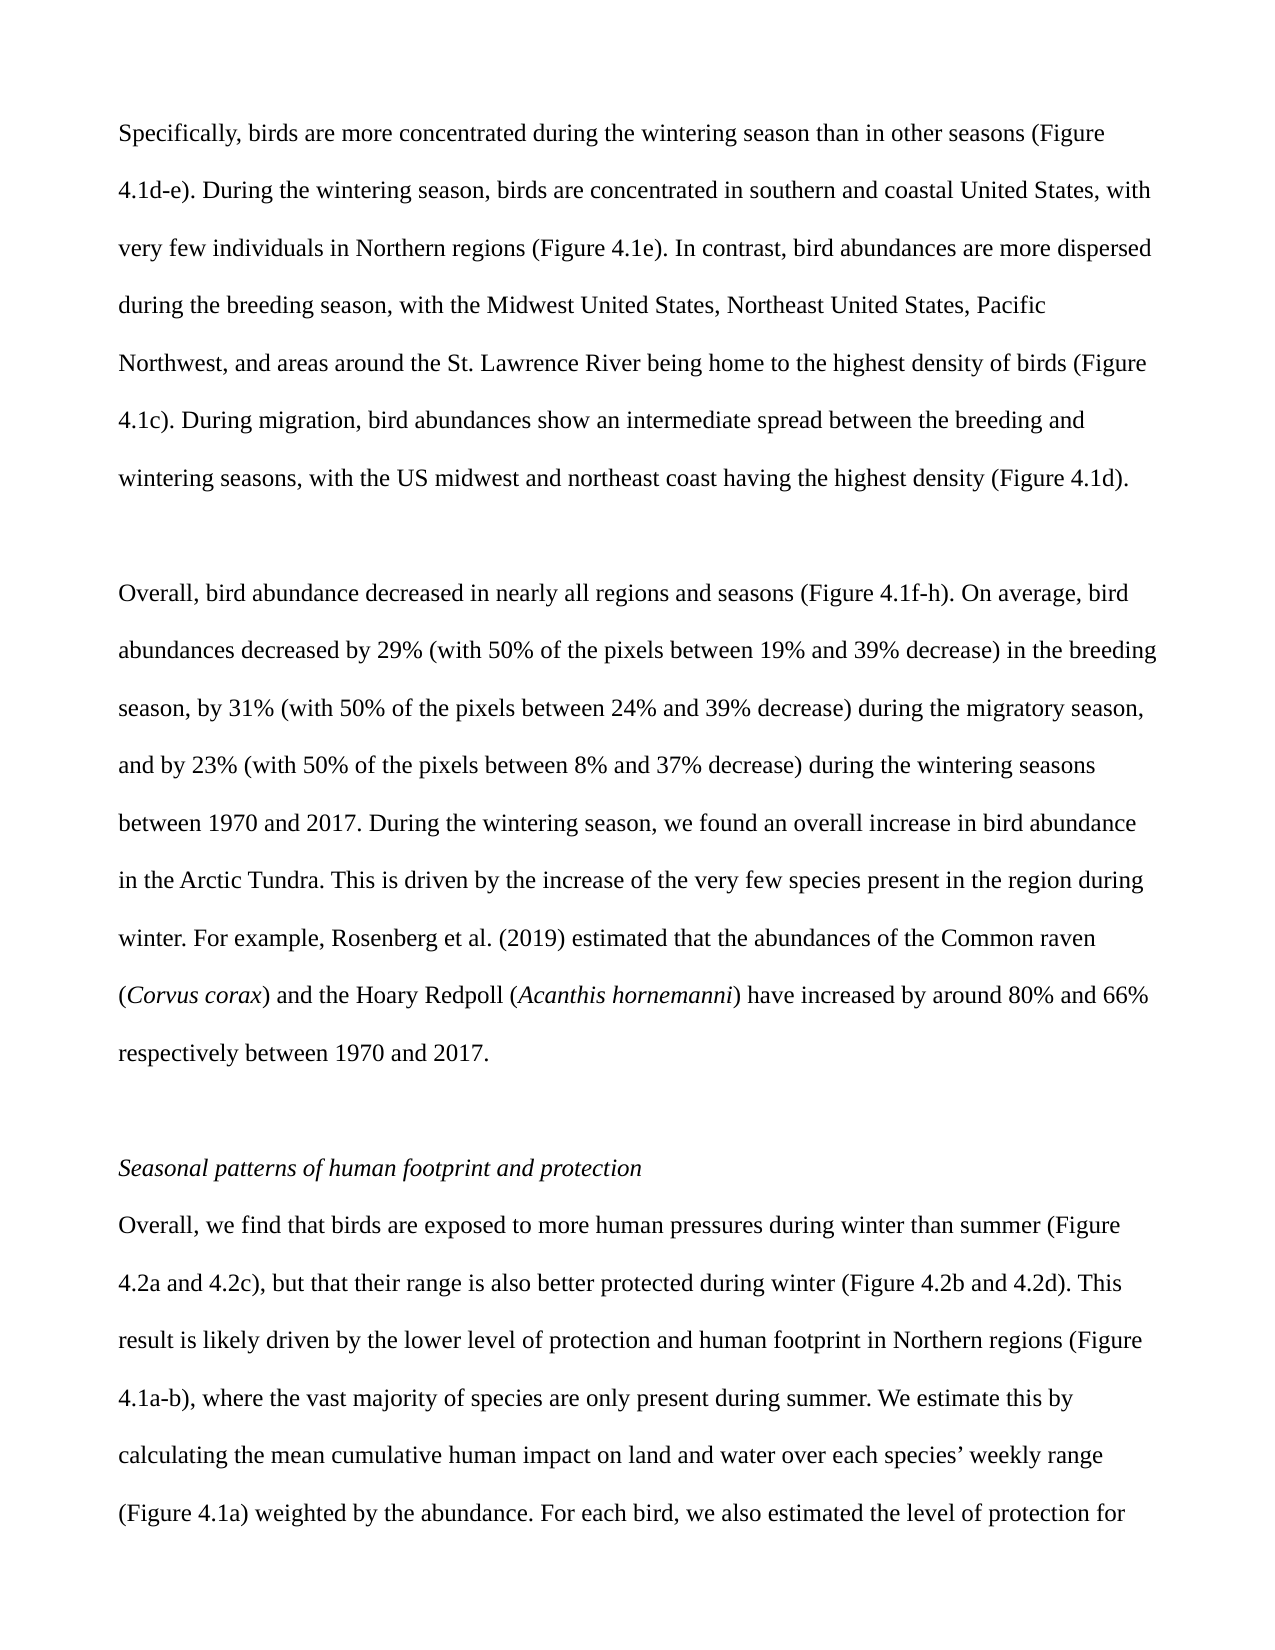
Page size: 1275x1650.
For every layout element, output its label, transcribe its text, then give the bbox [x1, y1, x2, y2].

text Overall, we find that birds are exposed to more human pressures during winter than summer (Figure 4.2a and 4.2c), but that their range is also better protected during winter (Figure 4.2b and 4.2d). This result is likely driven by the lower level of protection and human footprint in Northern regions (Figure 4.1a-b), where the vast majority of species are only present during summer. We estimate this by calculating the mean cumulative human impact on land and water over each species’ weekly range (Figure 4.1a) weighted by the abundance. For each bird, we also estimated the level of protection for [118, 1211, 1157, 1527]
text Seasonal patterns of human footprint and protection [118, 1153, 1157, 1182]
text Specifically, birds are more concentrated during the wintering season than in other seasons (Figure 4.1d-e). During the wintering season, birds are concentrated in southern and coastal United States, with very few individuals in Northern regions (Figure 4.1e). In contrast, bird abundances are more dispersed during the breeding season, with the Midwest United States, Northeast United States, Pacific Northwest, and areas around the St. Lawrence River being home to the highest density of birds (Figure 4.1c). During migration, bird abundances show an intermediate spread between the breeding and wintering seasons, with the US midwest and northeast coast having the highest density (Figure 4.1d). [118, 118, 1157, 492]
text Overall, bird abundance decreased in nearly all regions and seasons (Figure 4.1f-h). On average, bird abundances decreased by 29% (with 50% of the pixels between 19% and 39% decrease) in the breeding season, by 31% (with 50% of the pixels between 24% and 39% decrease) during the migratory season, and by 23% (with 50% of the pixels between 8% and 37% decrease) during the wintering seasons between 1970 and 2017. During the wintering season, we found an overall increase in bird abundance in the Arctic Tundra. This is driven by the increase of the very few species present in the region during winter. For example, Rosenberg et al. (2019) estimated that the abundances of the Common raven (Corvus corax) and the Hoary Redpoll (Acanthis hornemanni) have increased by around 80% and 66% respectively between 1970 and 2017. [118, 578, 1157, 1067]
